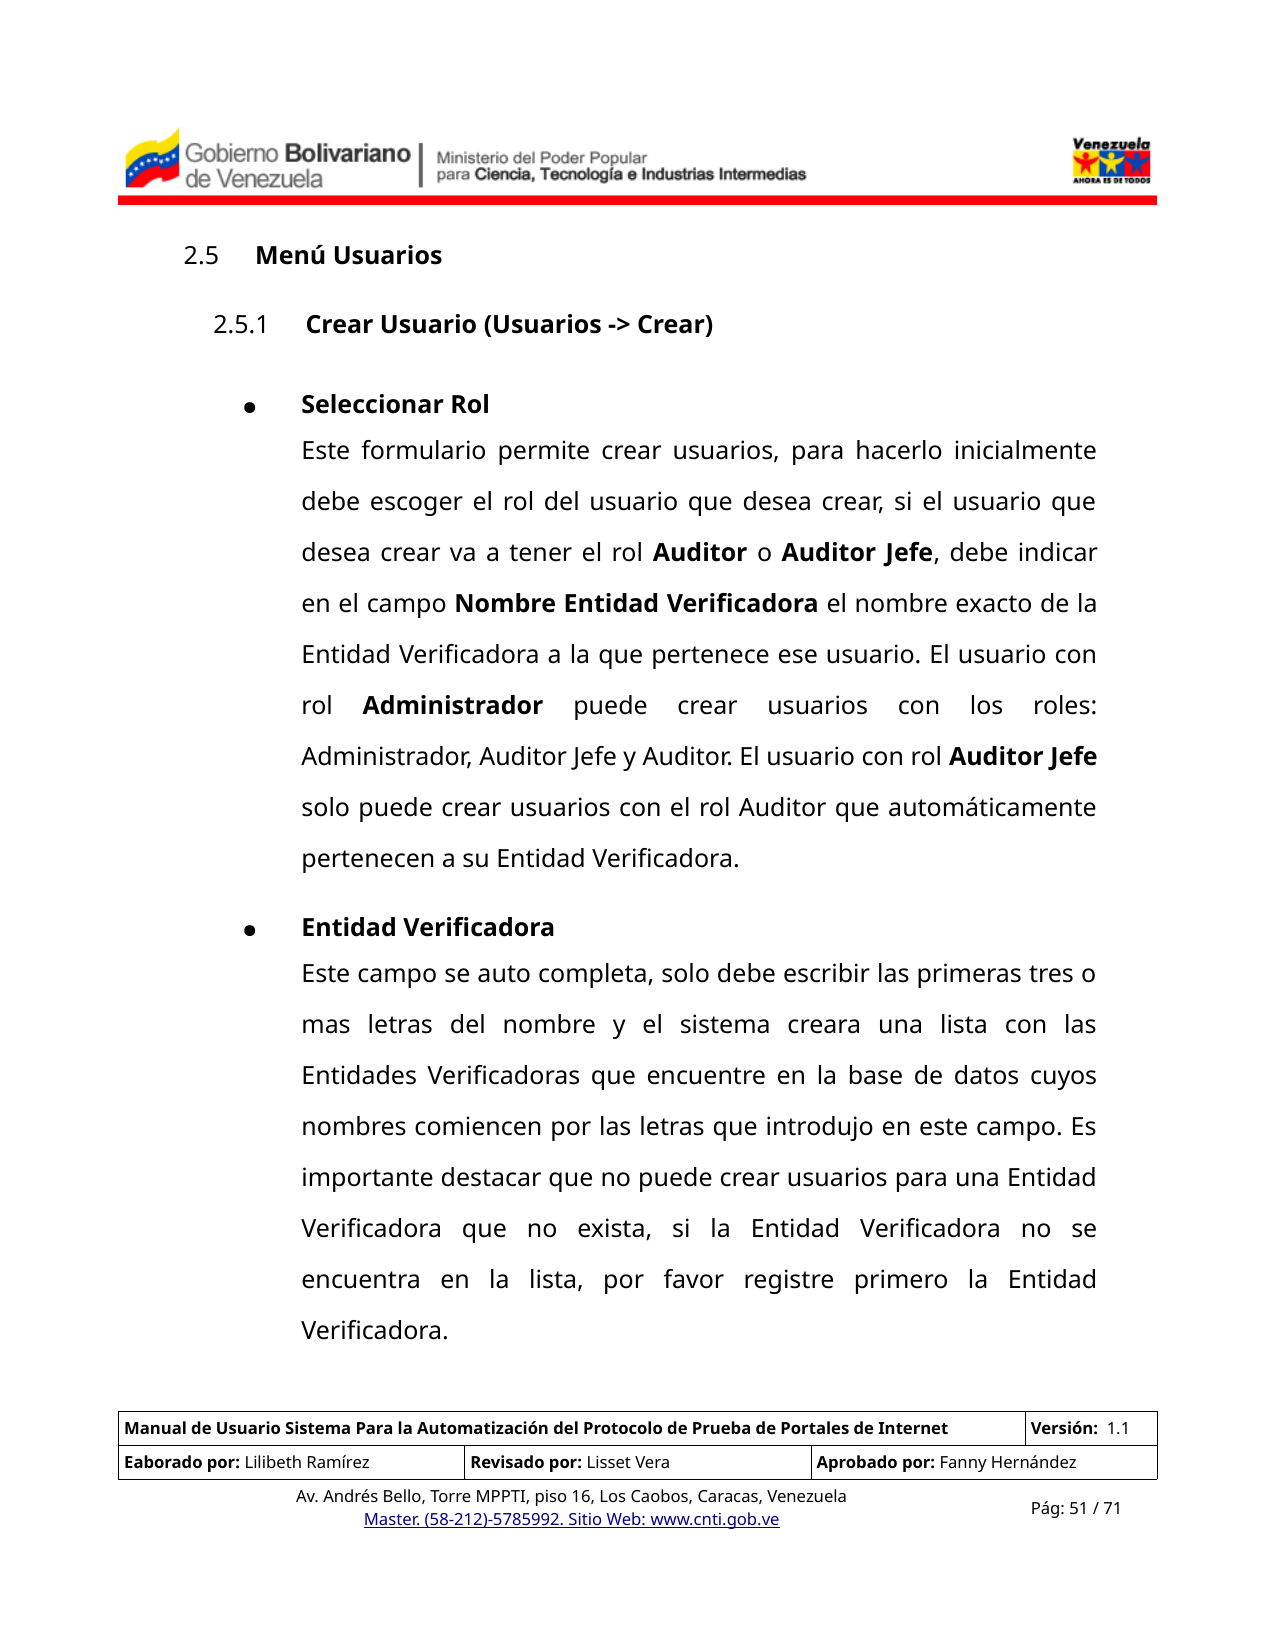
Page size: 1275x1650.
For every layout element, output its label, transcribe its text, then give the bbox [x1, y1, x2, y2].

text Este formulario permite crear usuarios, para hacerlo inicialmente debe escoger el rol del usuario que desea crear, si el usuario que desea crear va a tener el rol Auditor o Auditor Jefe, debe indicar en el campo Nombre Entidad Verificadora el nombre exacto de la Entidad Verificadora a la que pertenece ese usuario. El usuario con rol Administrador puede crear usuarios con los roles: Administrador, Auditor Jefe y Auditor. El usuario con rol Auditor Jefe solo puede crear usuarios con el rol Auditor que automáticamente pertenecen a su Entidad Verificadora. [301, 433, 1098, 875]
subtitle Seleccionar Rol [242, 387, 1157, 421]
subtitle Entidad Verificadora [242, 910, 1157, 944]
subtitle Menú Usuarios [118, 238, 1157, 272]
text Este campo se auto completa, solo debe escribir las primeras tres o mas letras del nombre y el sistema creara una lista con las Entidades Verificadoras que encuentre en la base de datos cuyos nombres comiencen por las letras que introdujo en este campo. Es importante destacar que no puede crear usuarios para una Entidad Verificadora que no exista, si la Entidad Verificadora no se encuentra en la lista, por favor registre primero la Entidad Verificadora. [301, 956, 1098, 1347]
subtitle Crear Usuario (Usuarios -> Crear) [118, 306, 1157, 340]
picture [118, 119, 1157, 205]
